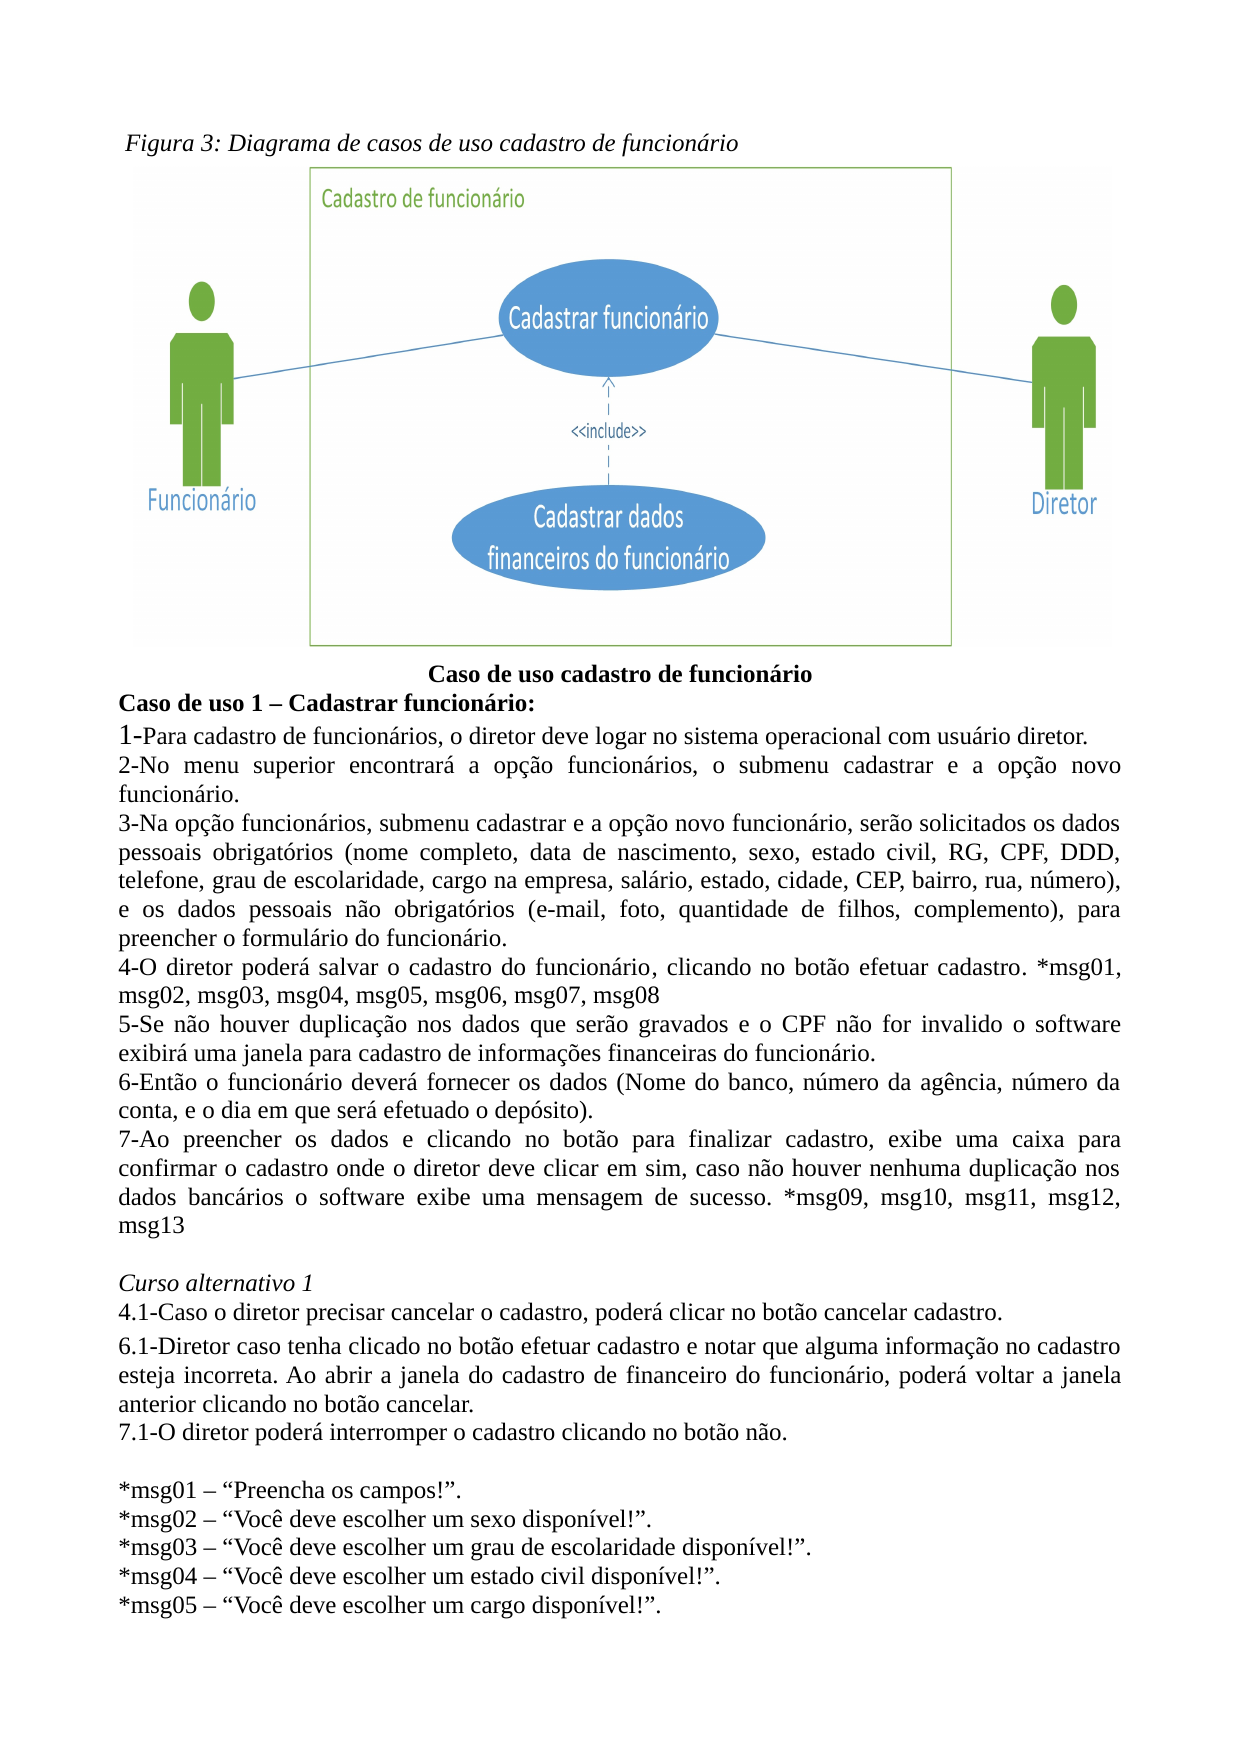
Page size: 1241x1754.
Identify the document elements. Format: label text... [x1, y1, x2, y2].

text *msg05 – “Você deve escolher um cargo disponível!”. [118, 1590, 1122, 1619]
text *msg03 – “Você deve escolher um grau de escolaridade disponível!”. [118, 1532, 1122, 1561]
text 6-Então o funcionário deverá fornecer os dados (Nome do banco, número da agência, número da conta, e o dia em que será efetuado o depósito). [118, 1067, 1122, 1124]
text Figura 3: Diagrama de casos de uso cadastro de funcionário [125, 128, 1121, 157]
text 5-Se não houver duplicação nos dados que serão gravados e o CPF não for invalido o software exibirá uma janela para cadastro de informações financeiras do funcionário. [118, 1009, 1122, 1067]
text *msg04 – “Você deve escolher um estado civil disponível!”. [118, 1561, 1122, 1590]
text 6.1-Diretor caso tenha clicado no botão efetuar cadastro e notar que alguma informação no cadastro esteja incorreta. Ao abrir a janela do cadastro de financeiro do funcionário, poderá voltar a janela anterior clicando no botão cancelar. [118, 1331, 1122, 1417]
text 2-No menu superior encontrará a opção funcionários, o submenu cadastrar e a opção novo funcionário. [118, 750, 1122, 808]
text 4.1-Caso o diretor precisar cancelar o cadastro, poderá clicar no botão cancelar cadastro. [118, 1297, 1122, 1325]
text *msg01 – “Preencha os campos!”. [118, 1475, 1122, 1504]
text 1-Para cadastro de funcionários, o diretor deve logar no sistema operacional com usuário diretor. [118, 717, 1122, 750]
text Caso de uso cadastro de funcionário [118, 115, 1122, 688]
text 4-O diretor poderá salvar o cadastro do funcionário, clicando no botão efetuar cadastro. *msg01, msg02, msg03, msg04, msg05, msg06, msg07, msg08 [118, 952, 1122, 1009]
text *msg02 – “Você deve escolher um sexo disponível!”. [118, 1504, 1122, 1532]
subtitle Curso alternativo 1 [118, 1268, 1122, 1297]
picture [133, 166, 1112, 647]
text Caso de uso 1 – Cadastrar funcionário: [118, 688, 1122, 717]
text 3-Na opção funcionários, submenu cadastrar e a opção novo funcionário, serão solicitados os dados pessoais obrigatórios (nome completo, data de nascimento, sexo, estado civil, RG, CPF, DDD, telefone, grau de escolaridade, cargo na empresa, salário, estado, cidade, CEP, bairro, rua, número), e os dados pessoais não obrigatórios (e-mail, foto, quantidade de filhos, complemento), para preencher o formulário do funcionário. [118, 808, 1122, 952]
text 7.1-O diretor poderá interromper o cadastro clicando no botão não. [118, 1417, 1122, 1446]
text 7-Ao preencher os dados e clicando no botão para finalizar cadastro, exibe uma caixa para confirmar o cadastro onde o diretor deve clicar em sim, caso não houver nenhuma duplicação nos dados bancários o software exibe uma mensagem de sucesso. *msg09, msg10, msg11, msg12, msg13 [118, 1124, 1122, 1239]
